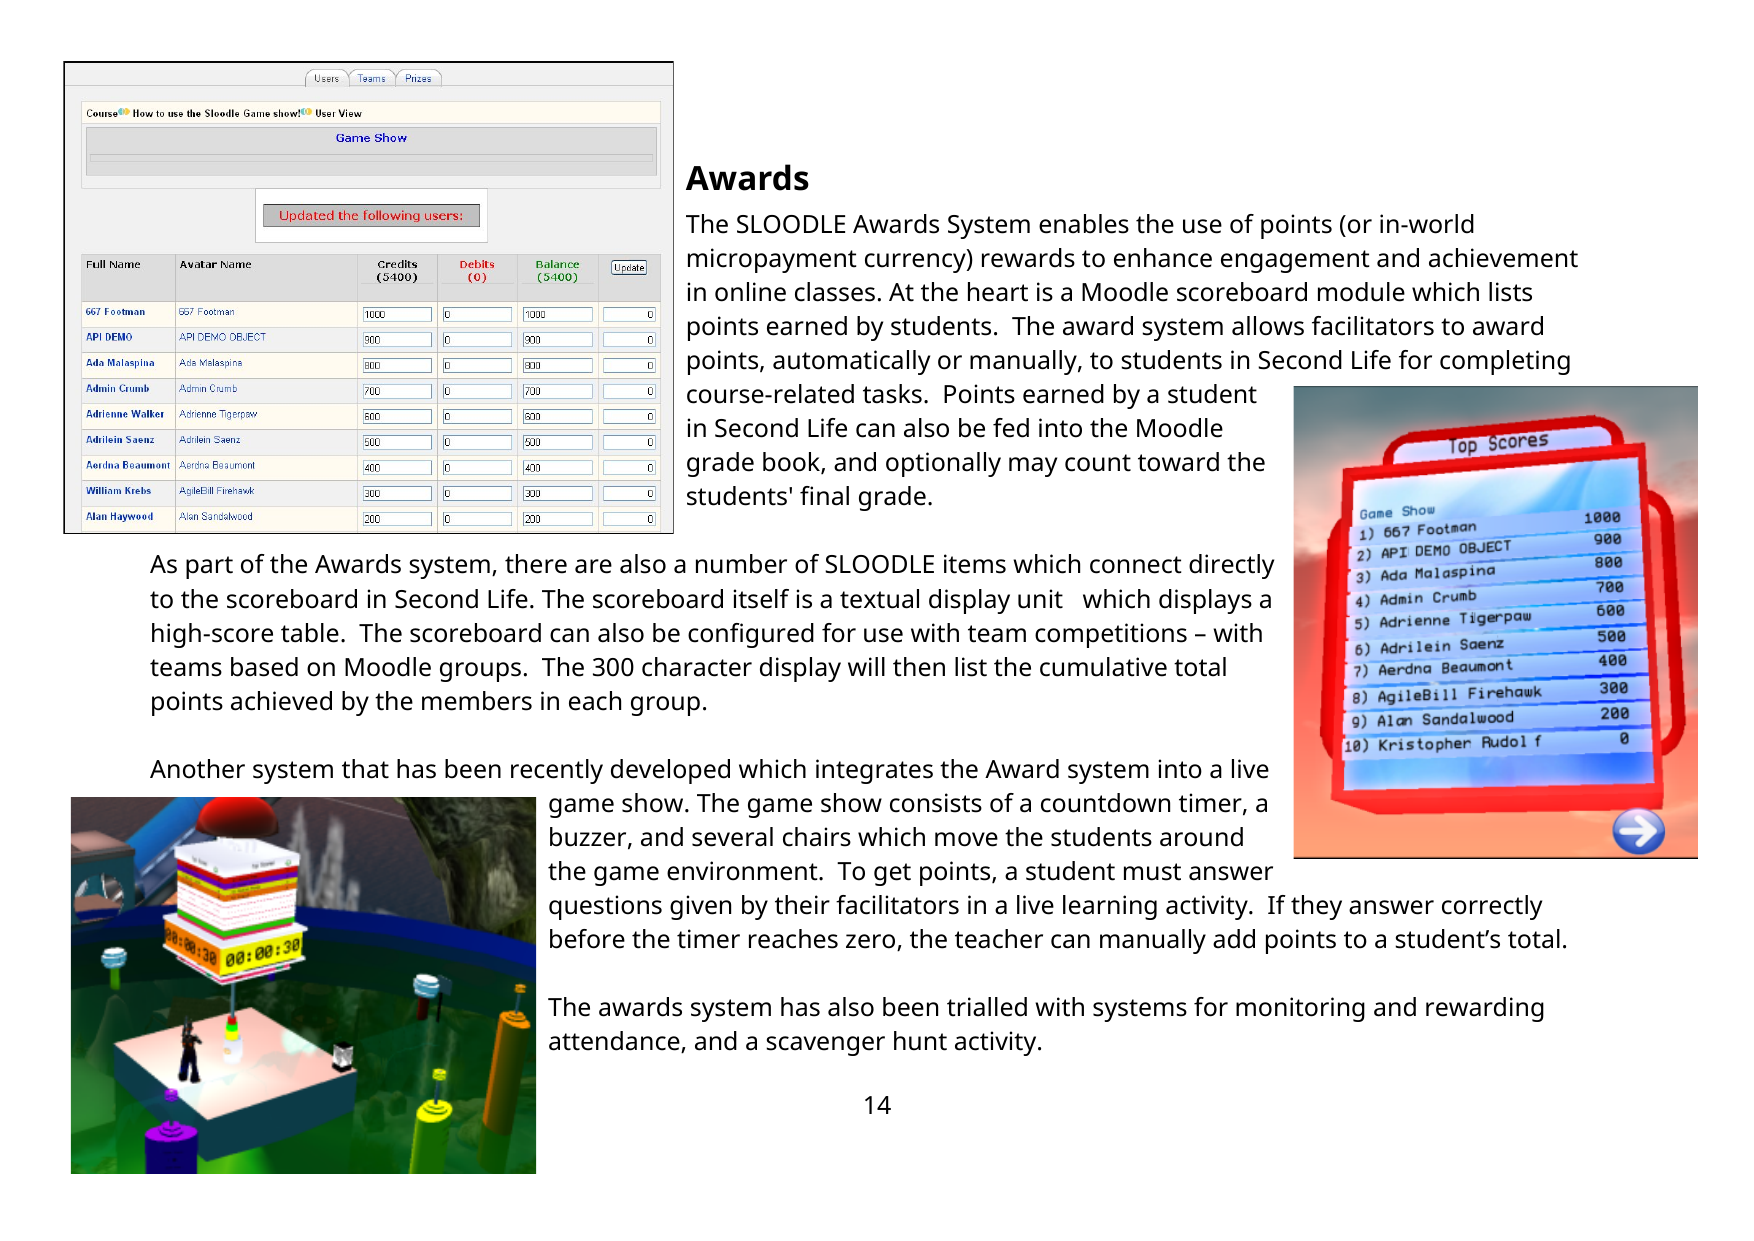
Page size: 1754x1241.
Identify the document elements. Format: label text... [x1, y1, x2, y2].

text The SLOODLE Awards System enables the use of points (or in-world micropayment currency) rewards to enhance engagement and achievement in online classes. At the heart is a Moodle scoreboard module which lists points earned by students. The award system allows facilitators to award points, automatically or manually, to students in Second Life for completing course-related tasks. Points earned by a student in Second Life can also be fed into the Moodle grade book, and optionally may count toward the students' final grade. [150, 207, 1604, 547]
picture [1293, 386, 1698, 859]
picture [70, 797, 537, 1174]
text Another system that has been recently developed which integrates the Award system into a live game show. The game show consists of a countdown timer, a buzzer, and several chairs which move the students around the game environment. To get points, a student must answer questions given by their facilitators in a live learning activity. If they answer correctly before the timer reaches zero, the teacher can manually add points to a student’s total. [150, 752, 1604, 956]
picture [63, 61, 674, 534]
text As part of the Awards system, there are also a number of SLOODLE items which connect directly to the scoreboard in Second Life. The scoreboard itself is a textual display unit which displays a high-score table. The scoreboard can also be configured for use with team competitions – with teams based on Moodle groups. The 300 character display will then list the cumulative total points achieved by the members in each group. [150, 547, 1293, 717]
text The awards system has also been trialled with systems for monitoring and rewarding attendance, and a scavenger hunt activity. [537, 990, 1604, 1058]
subtitle Awards [674, 155, 1604, 200]
